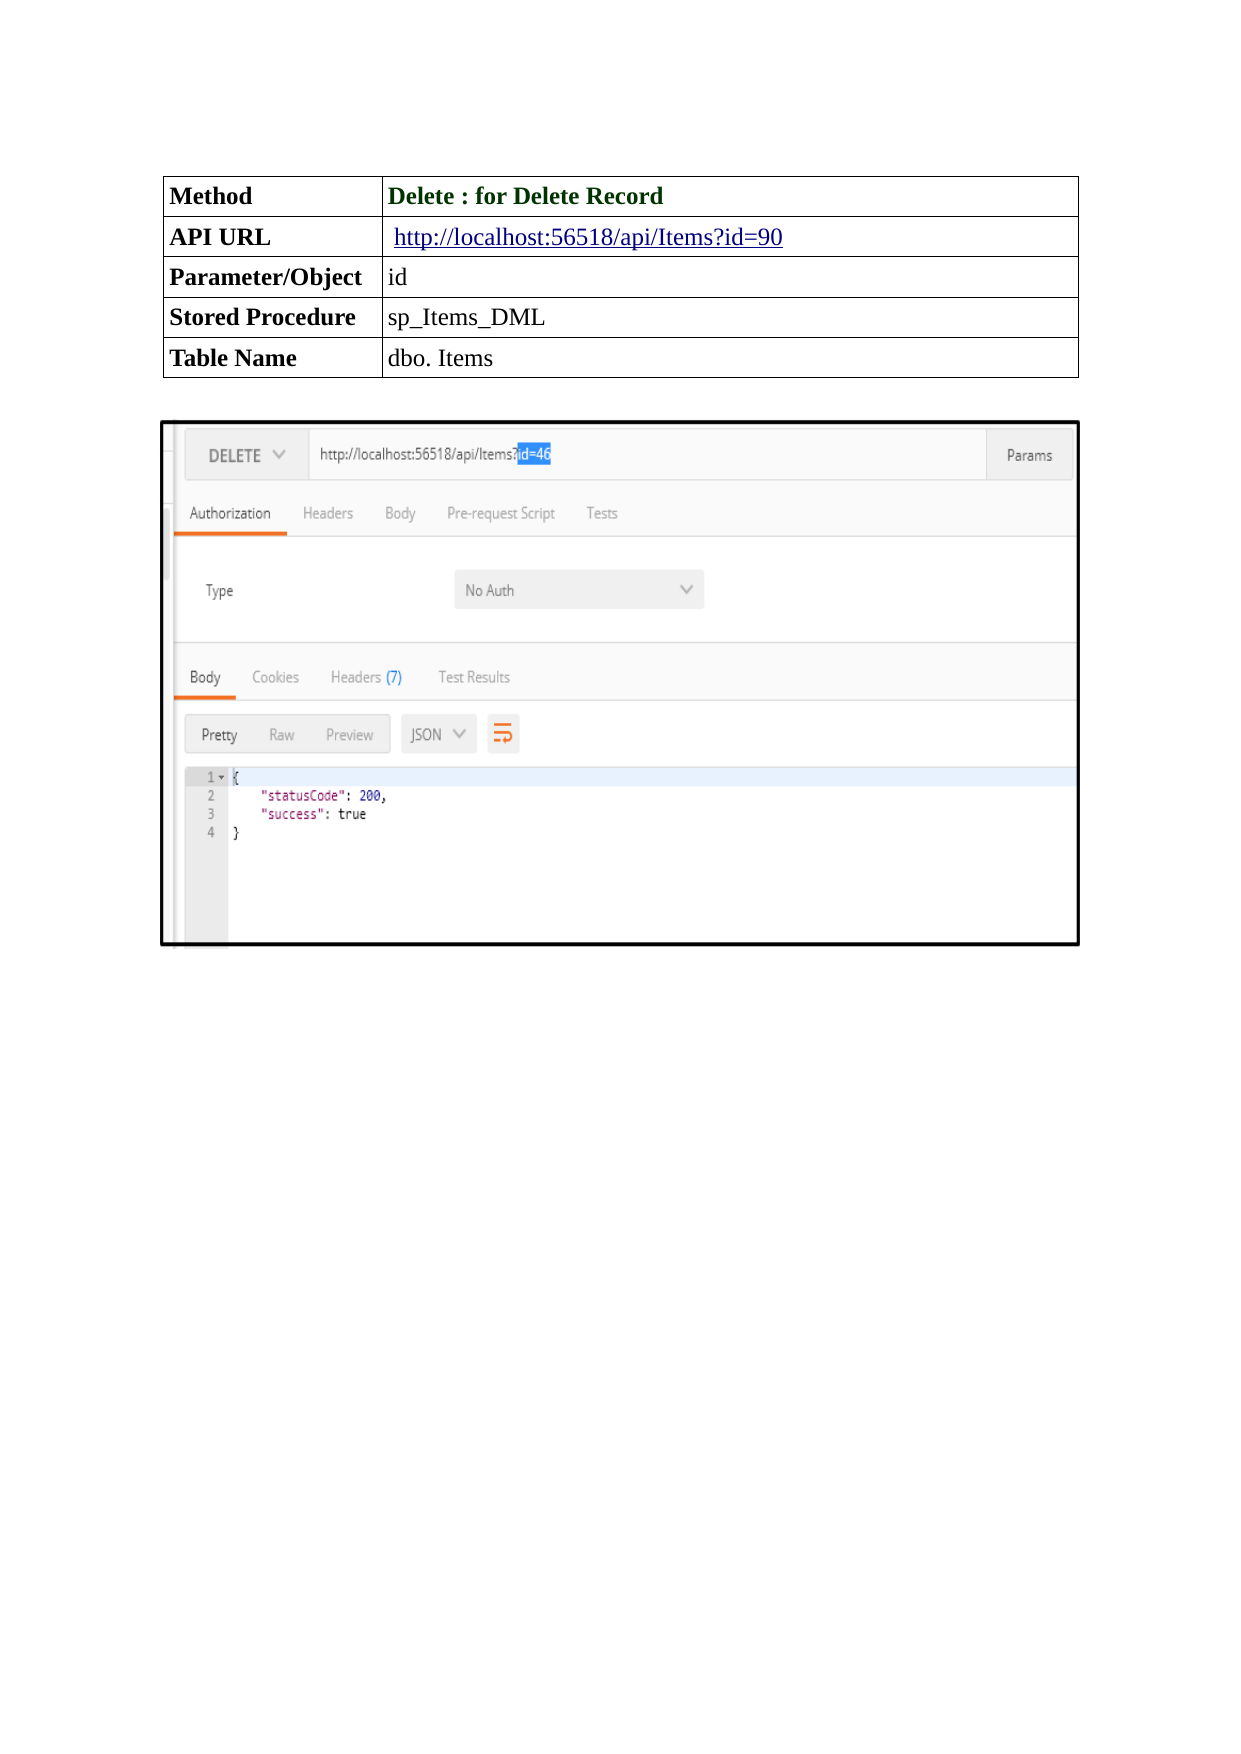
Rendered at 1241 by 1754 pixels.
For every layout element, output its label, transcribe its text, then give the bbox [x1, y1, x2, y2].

picture [159, 419, 1080, 949]
table_header Delete : for Delete Record [383, 177, 1078, 216]
table_cell dbo. Items [383, 338, 1078, 377]
table_cell id [383, 257, 1078, 297]
table_cell Table Name [164, 338, 382, 377]
table_cell sp_Items_DML [383, 298, 1078, 337]
table_header Method [164, 177, 382, 216]
table_cell http://localhost:56518/api/Items?id=90 [383, 217, 1078, 256]
table_cell Stored Procedure [164, 298, 382, 337]
table_cell Parameter/Object [164, 257, 382, 297]
table_cell API URL [164, 217, 382, 256]
